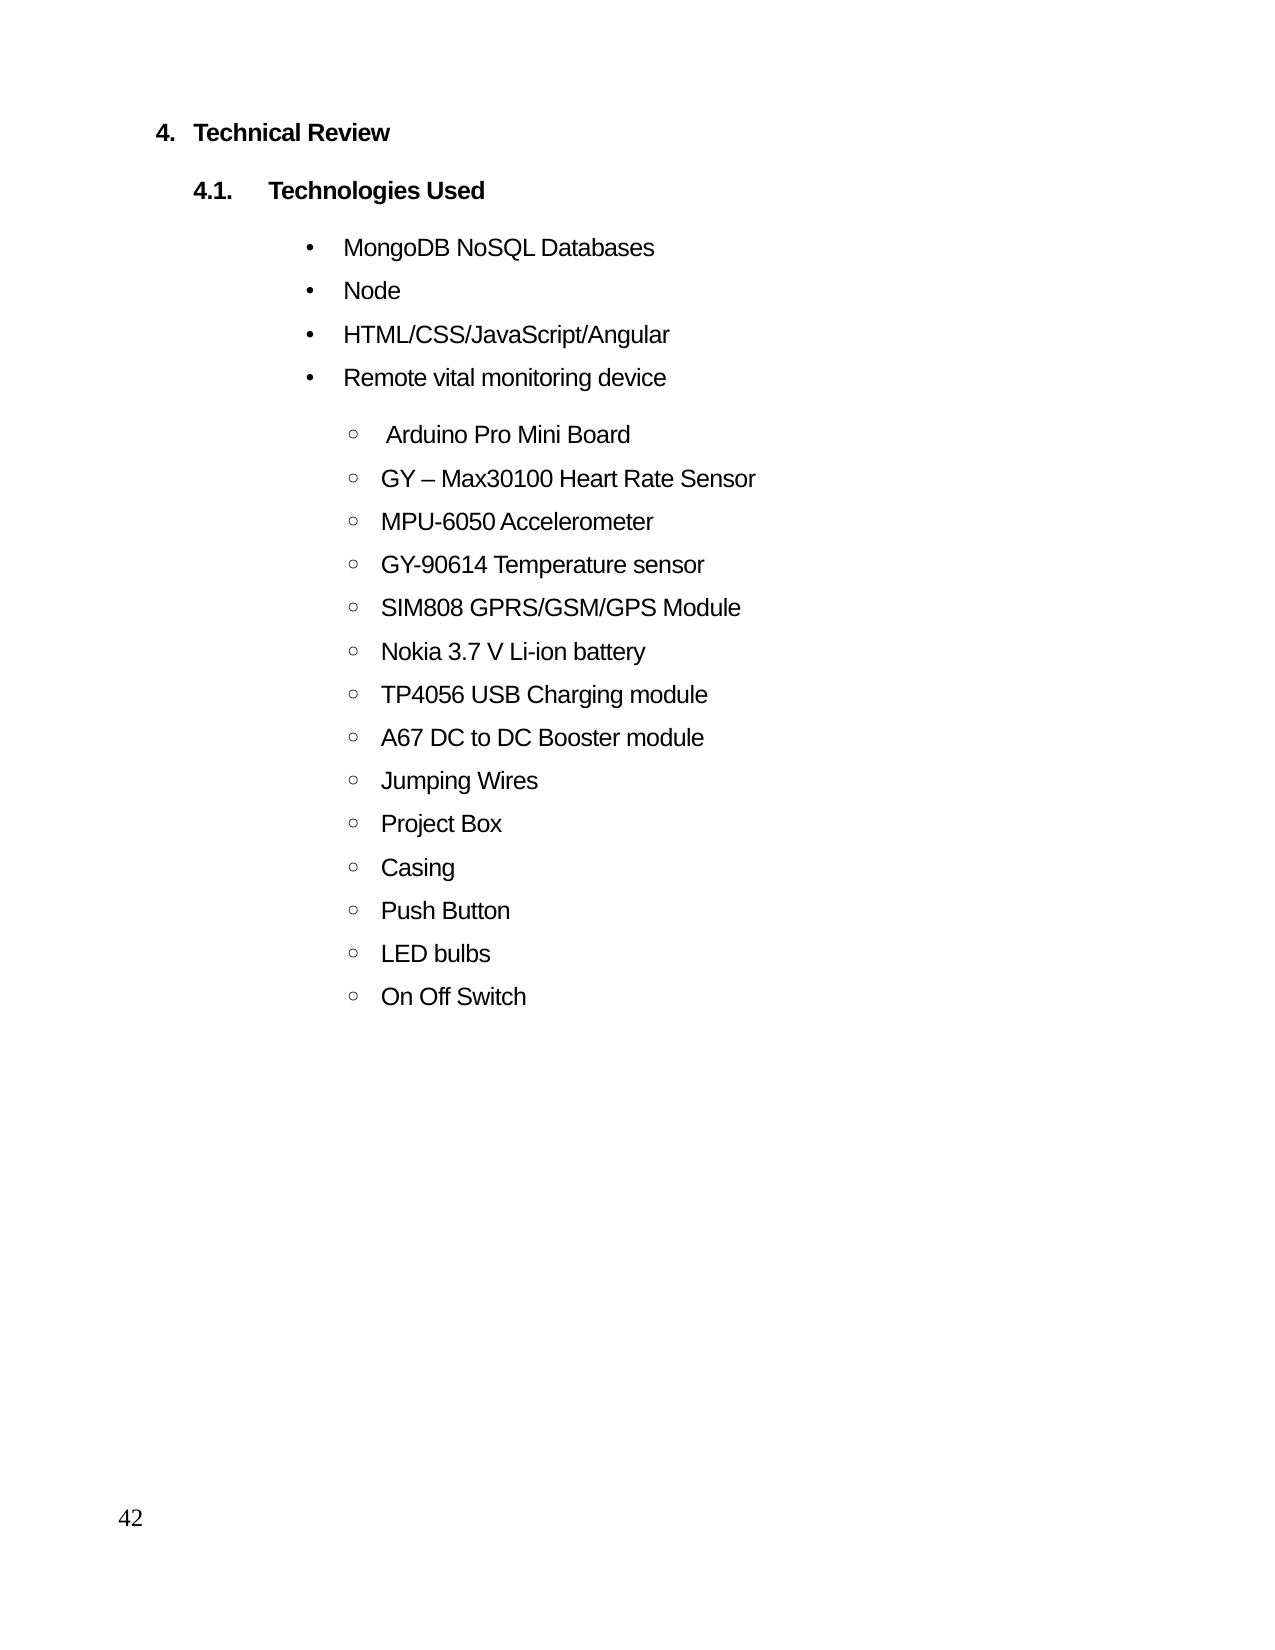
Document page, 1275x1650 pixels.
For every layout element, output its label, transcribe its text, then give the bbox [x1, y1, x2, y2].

list Casing [343, 853, 1157, 882]
list Nokia 3.7 V Li-ion battery [343, 637, 1157, 665]
list HTML/CSS/JavaScript/Angular [306, 319, 1157, 348]
list Push Button [343, 896, 1157, 925]
list Project Box [343, 809, 1157, 838]
list GY – Max30100 Heart Rate Sensor [343, 464, 1157, 492]
list Arduino Pro Mini Board [343, 420, 1157, 449]
list LED bulbs [343, 939, 1157, 968]
list Technical Review [156, 118, 1157, 147]
list MPU-6050 Accelerometer [343, 507, 1157, 536]
list MongoDB NoSQL Databases [306, 233, 1157, 262]
list Node [306, 276, 1157, 305]
list GY-90614 Temperature sensor [343, 550, 1157, 579]
list Jumping Wires [343, 766, 1157, 795]
list TP4056 USB Charging module [343, 680, 1157, 709]
list On Off Switch [343, 982, 1157, 1011]
list A67 DC to DC Booster module [343, 723, 1157, 752]
list Remote vital monitoring device [306, 363, 1157, 392]
list Technologies Used [193, 176, 1157, 204]
list SIM808 GPRS/GSM/GPS Module [343, 593, 1157, 622]
